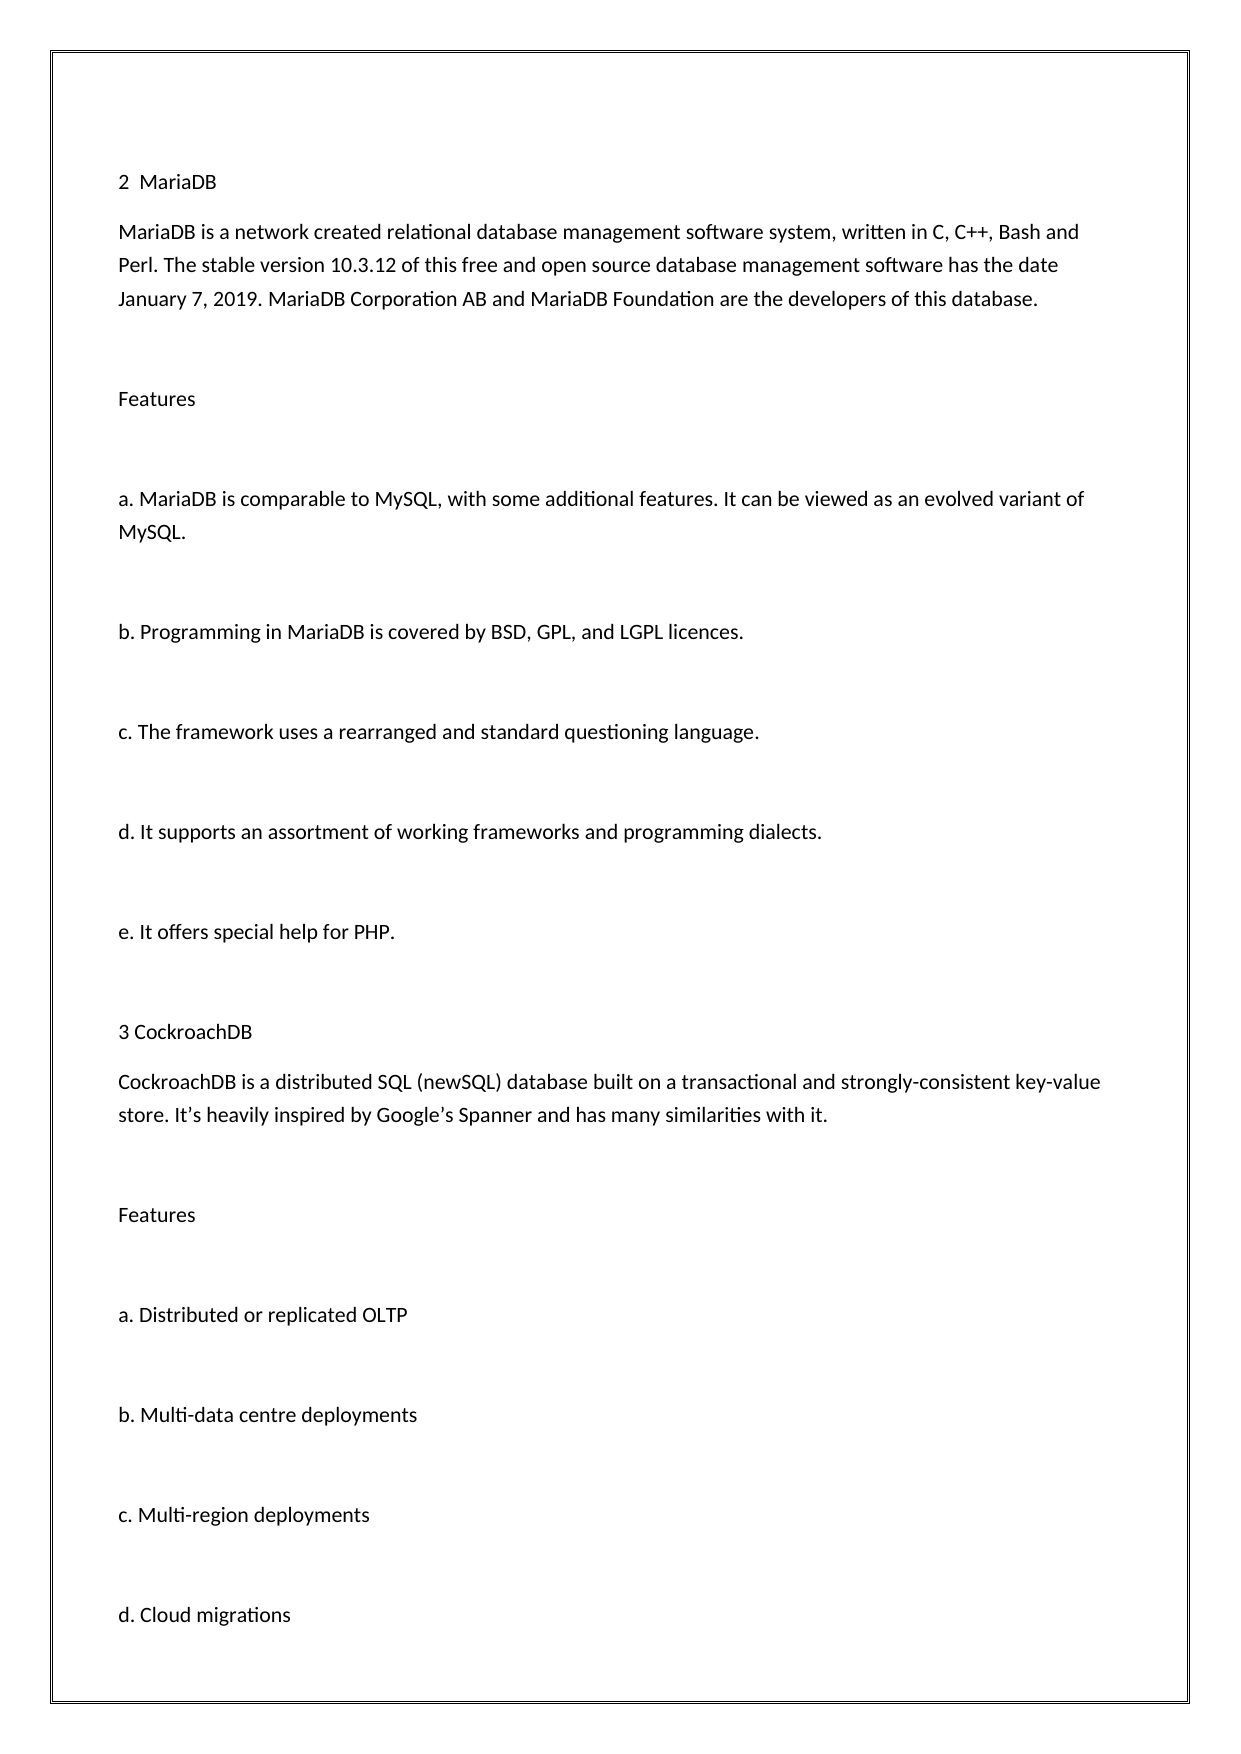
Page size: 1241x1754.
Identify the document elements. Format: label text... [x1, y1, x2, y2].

text MariaDB is a network created relational database management software system, written in C, C++, Bash and Perl. The stable version 10.3.12 of this free and open source database management software has the date January 7, 2019. MariaDB Corporation AB and MariaDB Foundation are the developers of this database. [118, 218, 1122, 311]
text Features [118, 385, 1122, 411]
text b. Multi-data centre deployments [118, 1401, 1122, 1428]
text 2 MariaDB [118, 168, 1122, 195]
text d. Cloud migrations [118, 1601, 1122, 1628]
text Features [118, 1201, 1122, 1228]
text c. The framework uses a rearranged and standard questioning language. [118, 718, 1122, 745]
text 3 CockroachDB [118, 1018, 1122, 1045]
text a. Distributed or replicated OLTP [118, 1301, 1122, 1328]
text CockroachDB is a distributed SQL (newSQL) database built on a transactional and strongly-consistent key-value store. It’s heavily inspired by Google’s Spanner and has many similarities with it. [118, 1068, 1122, 1128]
text c. Multi-region deployments [118, 1501, 1122, 1528]
text a. MariaDB is comparable to MySQL, with some additional features. It can be viewed as an evolved variant of MySQL. [118, 485, 1122, 545]
text d. It supports an assortment of working frameworks and programming dialects. [118, 818, 1122, 845]
text e. It offers special help for PHP. [118, 918, 1122, 945]
text b. Programming in MariaDB is covered by BSD, GPL, and LGPL licences. [118, 618, 1122, 645]
